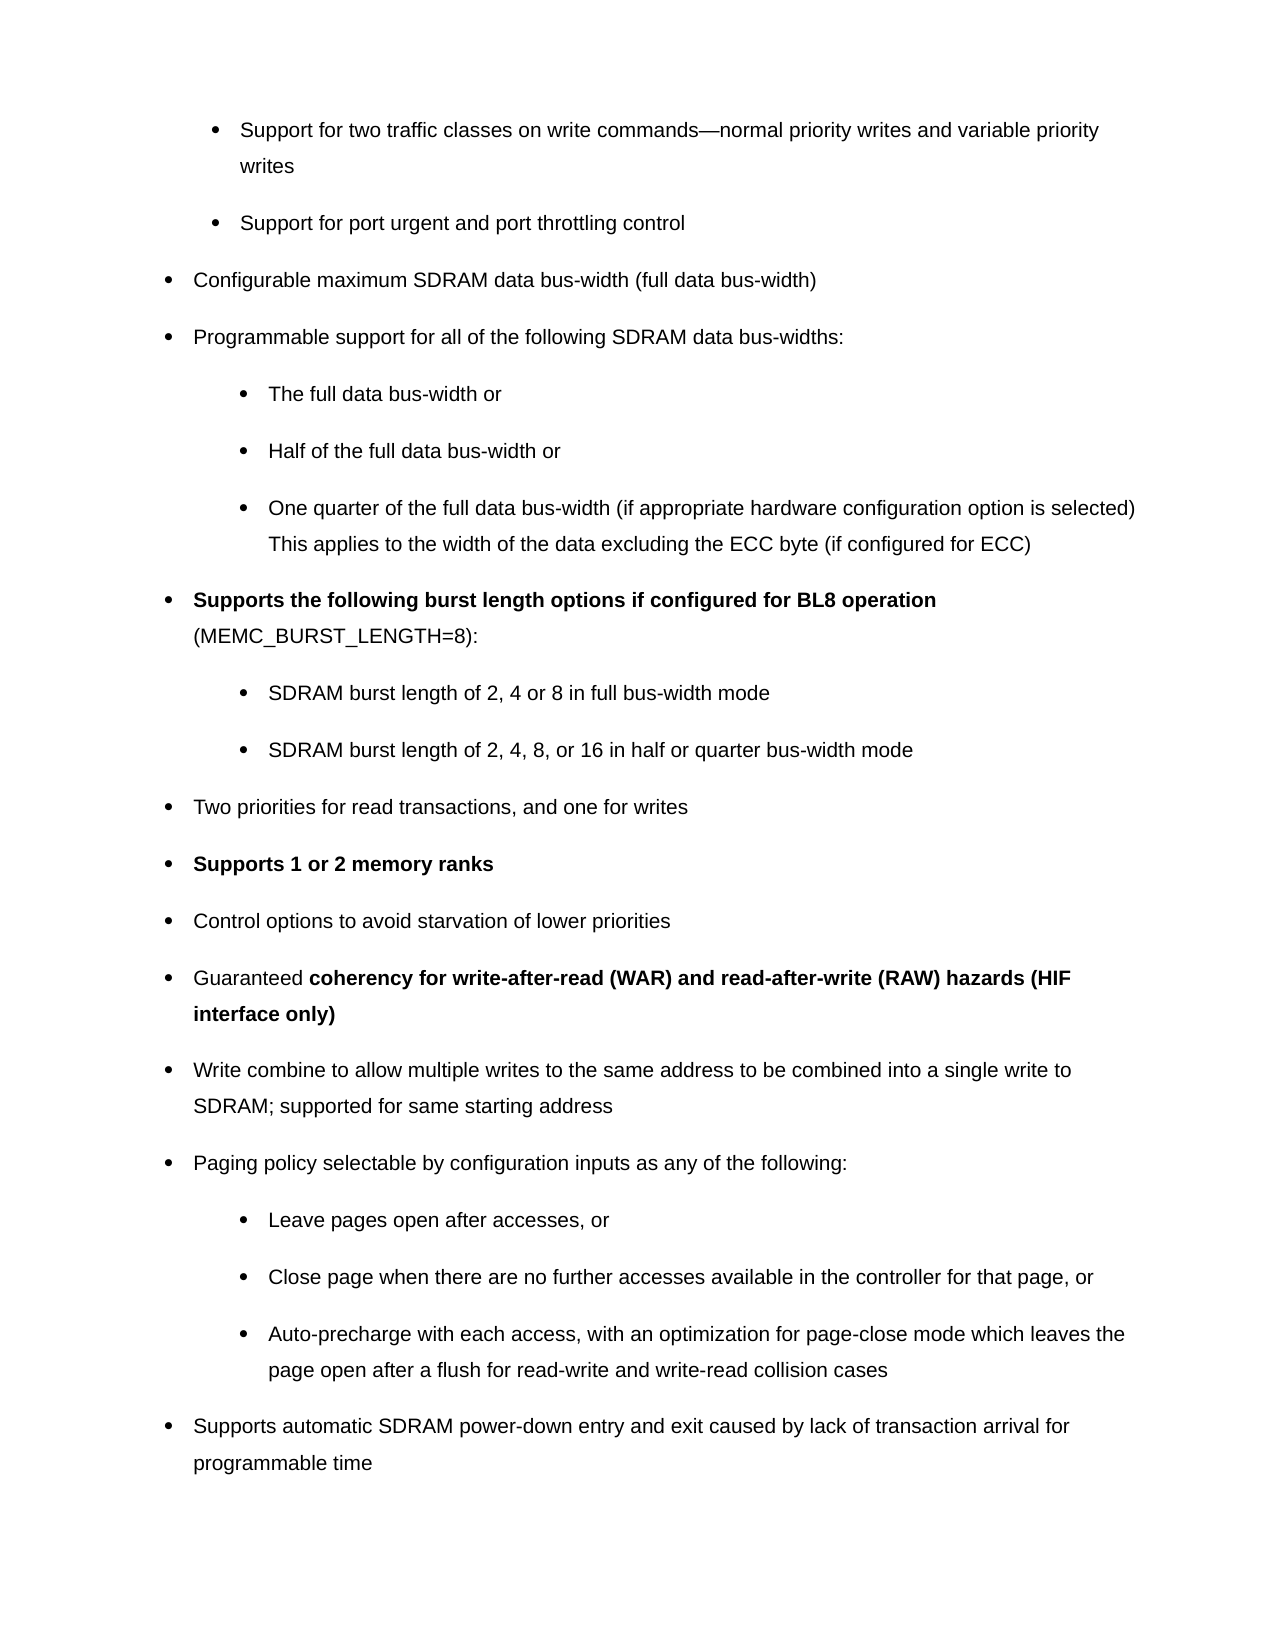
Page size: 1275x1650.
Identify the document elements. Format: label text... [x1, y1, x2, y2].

list Configurable maximum SDRAM data bus-width (full data bus-width) [165, 268, 1157, 292]
list Write combine to allow multiple writes to the same address to be combined into a single write to SDRAM; supported for same starting address [165, 1058, 1157, 1118]
list Paging policy selectable by configuration inputs as any of the following: [165, 1151, 1157, 1175]
list Auto-precharge with each access, with an optimization for page-close mode which leaves the page open after a flush for read-write and write-read collision cases [240, 1322, 1157, 1382]
list Support for two traffic classes on write commands—normal priority writes and variable priority writes [212, 118, 1157, 178]
list Two priorities for read transactions, and one for writes [165, 795, 1157, 819]
list Half of the full data bus-width or [240, 438, 1157, 462]
list Leave pages open after accesses, or [240, 1208, 1157, 1232]
list Guaranteed coherency for write-after-read (WAR) and read-after-write (RAW) hazards (HIF interface only) [165, 965, 1157, 1025]
list Control options to avoid starvation of lower priorities [165, 908, 1157, 932]
list Programmable support for all of the following SDRAM data bus-widths: [165, 325, 1157, 349]
list One quarter of the full data bus-width (if appropriate hardware configuration option is selected) This applies to the width of the data excluding the ECC byte (if configured for ECC) [240, 495, 1157, 555]
list SDRAM burst length of 2, 4 or 8 in full bus-width mode [240, 681, 1157, 705]
list Close page when there are no further accesses available in the controller for that page, or [240, 1265, 1157, 1289]
list Supports the following burst length options if configured for BL8 operation (MEMC_BURST_LENGTH=8): [165, 588, 1157, 648]
list Supports automatic SDRAM power-down entry and exit caused by lack of transaction arrival for programmable time [165, 1414, 1157, 1474]
list The full data bus-width or [240, 382, 1157, 406]
list Supports 1 or 2 memory ranks [165, 852, 1157, 876]
list Support for port urgent and port throttling control [212, 211, 1157, 235]
list SDRAM burst length of 2, 4, 8, or 16 in half or quarter bus-width mode [240, 738, 1157, 762]
